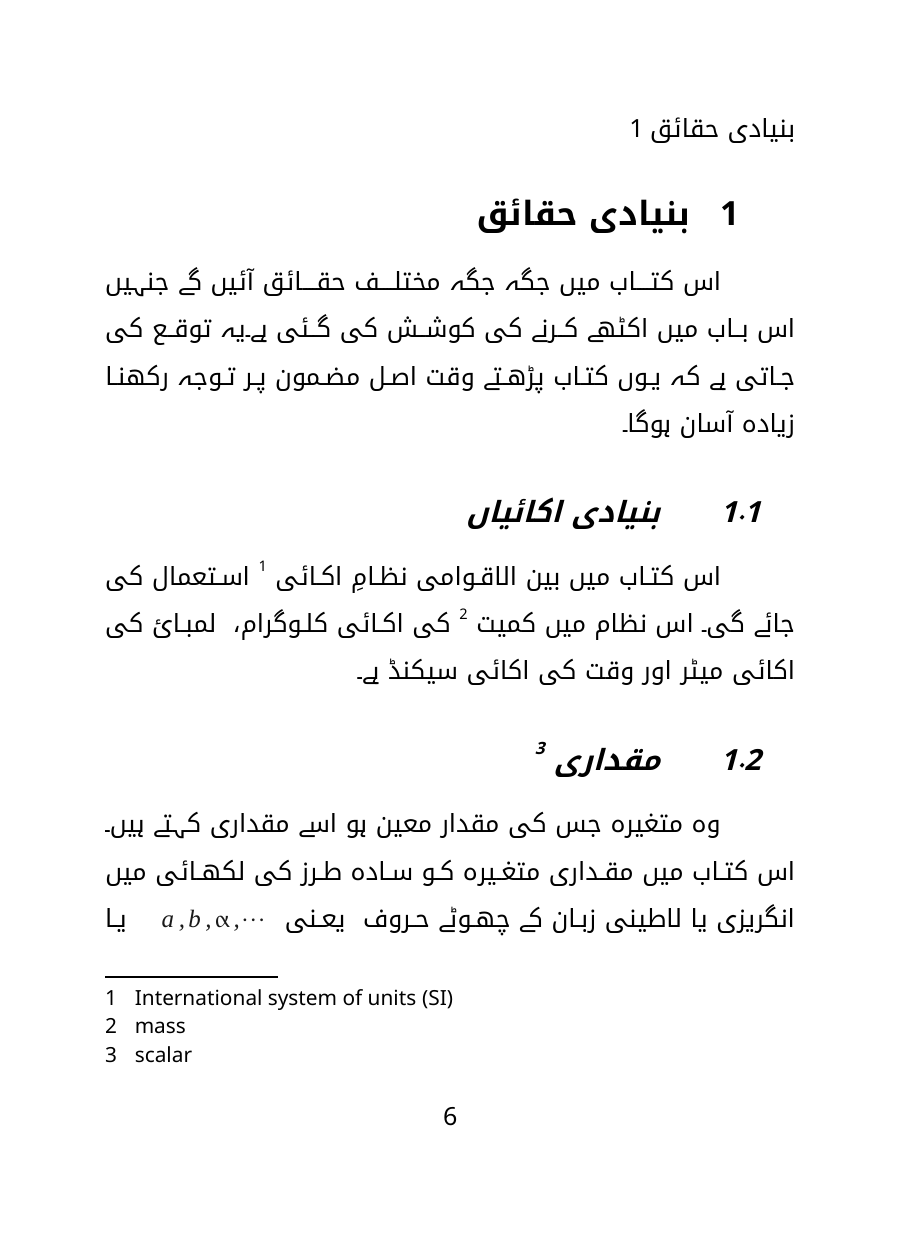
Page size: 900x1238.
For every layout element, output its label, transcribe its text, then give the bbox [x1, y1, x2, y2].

subtitle مقداری [105, 733, 720, 788]
text اس کتاب میں بین الاقوامی نظامِ اکائی استعمال کی جائے گی۔ اس نظام میں کمیت کی اکائی کلوگرام، لمبائ کی اکائی میٹر اور وقت کی اکائی سیکنڈ ہے۔ [105, 553, 795, 695]
text mass [105, 1012, 795, 1040]
text اس کتاب میں جگہ جگہ مختلف حقائق آئیں گے جنہیں اس باب میں اکٹھے کرنے کی کوشش کی گئی ہے۔یہ توقع کی جاتی ہے کہ یوں کتاب پڑھتے وقت اصل مضمون پر توجہ رکھنا زیادہ آسان ہوگا۔ [105, 258, 795, 448]
subtitle بنیادی اکائیاں [105, 485, 720, 541]
subtitle بنیادی حقائق [105, 182, 720, 246]
text وہ متغیرہ جس کی مقدار معین ہو اسے مقداری کہتے ہیں۔ اس کتاب میں مقداری متغیرہ کو سادہ طرز کی لکھائی میں انگریزی یا لاطینی زبان کے چھوٹے حروف یعنی یا بڑے حروف یعنی سے ظاہر کیا جائے گا، مثلاً برقی بہاو کو یاسے ظاہر کیا جاتا ہے۔ [105, 801, 795, 943]
text International system of units (SI) [105, 983, 795, 1012]
list scalar [105, 1040, 795, 1068]
